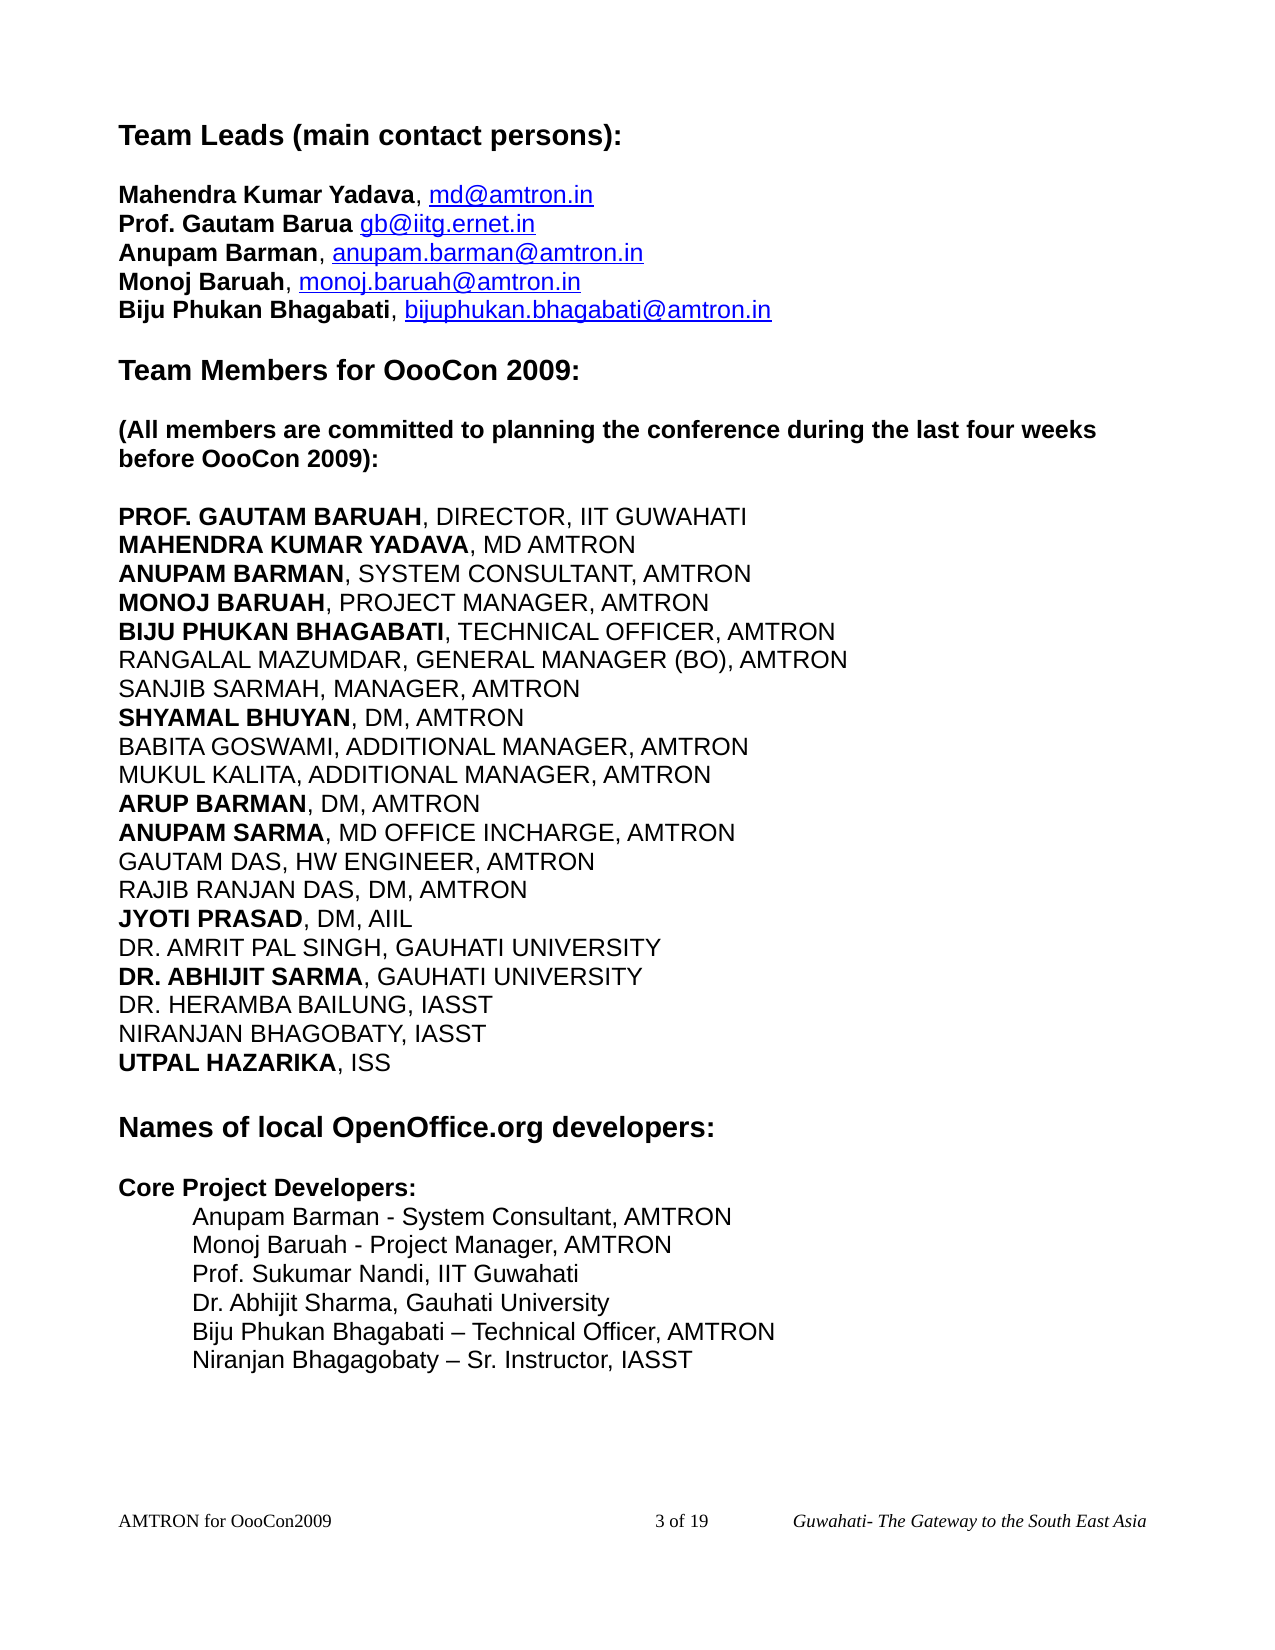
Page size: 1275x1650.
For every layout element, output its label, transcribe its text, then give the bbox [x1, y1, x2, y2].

subtitle BIJU PHUKAN BHAGABATI, TECHNICAL OFFICER, AMTRON [118, 616, 1157, 645]
text Biju Phukan Bhagabati, bijuphukan.bhagabati@amtron.in [118, 295, 1157, 353]
text Monoj Baruah, monoj.baruah@amtron.in [118, 267, 1157, 295]
subtitle PROF. GAUTAM BARUAH, DIRECTOR, IIT GUWAHATI [118, 501, 1157, 530]
text Prof. Sukumar Nandi, IIT Guwahati [192, 1259, 1157, 1288]
text Team Members for OooCon 2009: [118, 353, 1157, 386]
text Core Project Developers: Anupam Barman - System Consultant, AMTRON [118, 1173, 1157, 1230]
text Names of local OpenOffice.org developers: [118, 1110, 1157, 1173]
text Prof. Gautam Barua gb@iitg.ernet.in Anupam Barman, anupam.barman@amtron.in [118, 209, 1157, 267]
text Biju Phukan Bhagabati – Technical Officer, AMTRON [192, 1316, 1157, 1345]
text (All members are committed to planning the conference during the last four weeks before OooCon 2009): [118, 415, 1157, 501]
text DR. AMRIT PAL SINGH, GAUHATI UNIVERSITY [118, 933, 1157, 961]
text Dr. Abhijit Sharma, Gauhati University [192, 1288, 1157, 1316]
text ANUPAM SARMA, MD OFFICE INCHARGE, AMTRON [118, 818, 1157, 846]
text UTPAL HAZARIKA, ISS [118, 1048, 1157, 1076]
text NIRANJAN BHAGOBATY, IASST [118, 1019, 1157, 1048]
text DR. ABHIJIT SARMA, GAUHATI UNIVERSITY [118, 961, 1157, 990]
text Mahendra Kumar Yadava, md@amtron.in [118, 180, 1157, 209]
text RAJIB RANJAN DAS, DM, AMTRON [118, 875, 1157, 904]
text GAUTAM DAS, HW ENGINEER, AMTRON [118, 846, 1157, 875]
subtitle MONOJ BARUAH, PROJECT MANAGER, AMTRON [118, 588, 1157, 616]
text SHYAMAL BHUYAN, DM, AMTRON [118, 703, 1157, 731]
text RANGALAL MAZUMDAR, GENERAL MANAGER (BO), AMTRON [118, 645, 1157, 674]
text Niranjan Bhagagobaty – Sr. Instructor, IASST [118, 1345, 1157, 1374]
text JYOTI PRASAD, DM, AIIL [118, 904, 1157, 933]
text Monoj Baruah - Project Manager, AMTRON [192, 1230, 1157, 1259]
text Team Leads (main contact persons): [118, 118, 1157, 180]
text MUKUL KALITA, ADDITIONAL MANAGER, AMTRON [118, 760, 1157, 789]
text MAHENDRA KUMAR YADAVA, MD AMTRON ANUPAM BARMAN, SYSTEM CONSULTANT, AMTRON [118, 530, 1157, 588]
text SANJIB SARMAH, MANAGER, AMTRON [118, 674, 1157, 703]
text DR. HERAMBA BAILUNG, IASST [118, 990, 1157, 1019]
text BABITA GOSWAMI, ADDITIONAL MANAGER, AMTRON [118, 731, 1157, 760]
text ARUP BARMAN, DM, AMTRON [118, 789, 1157, 818]
